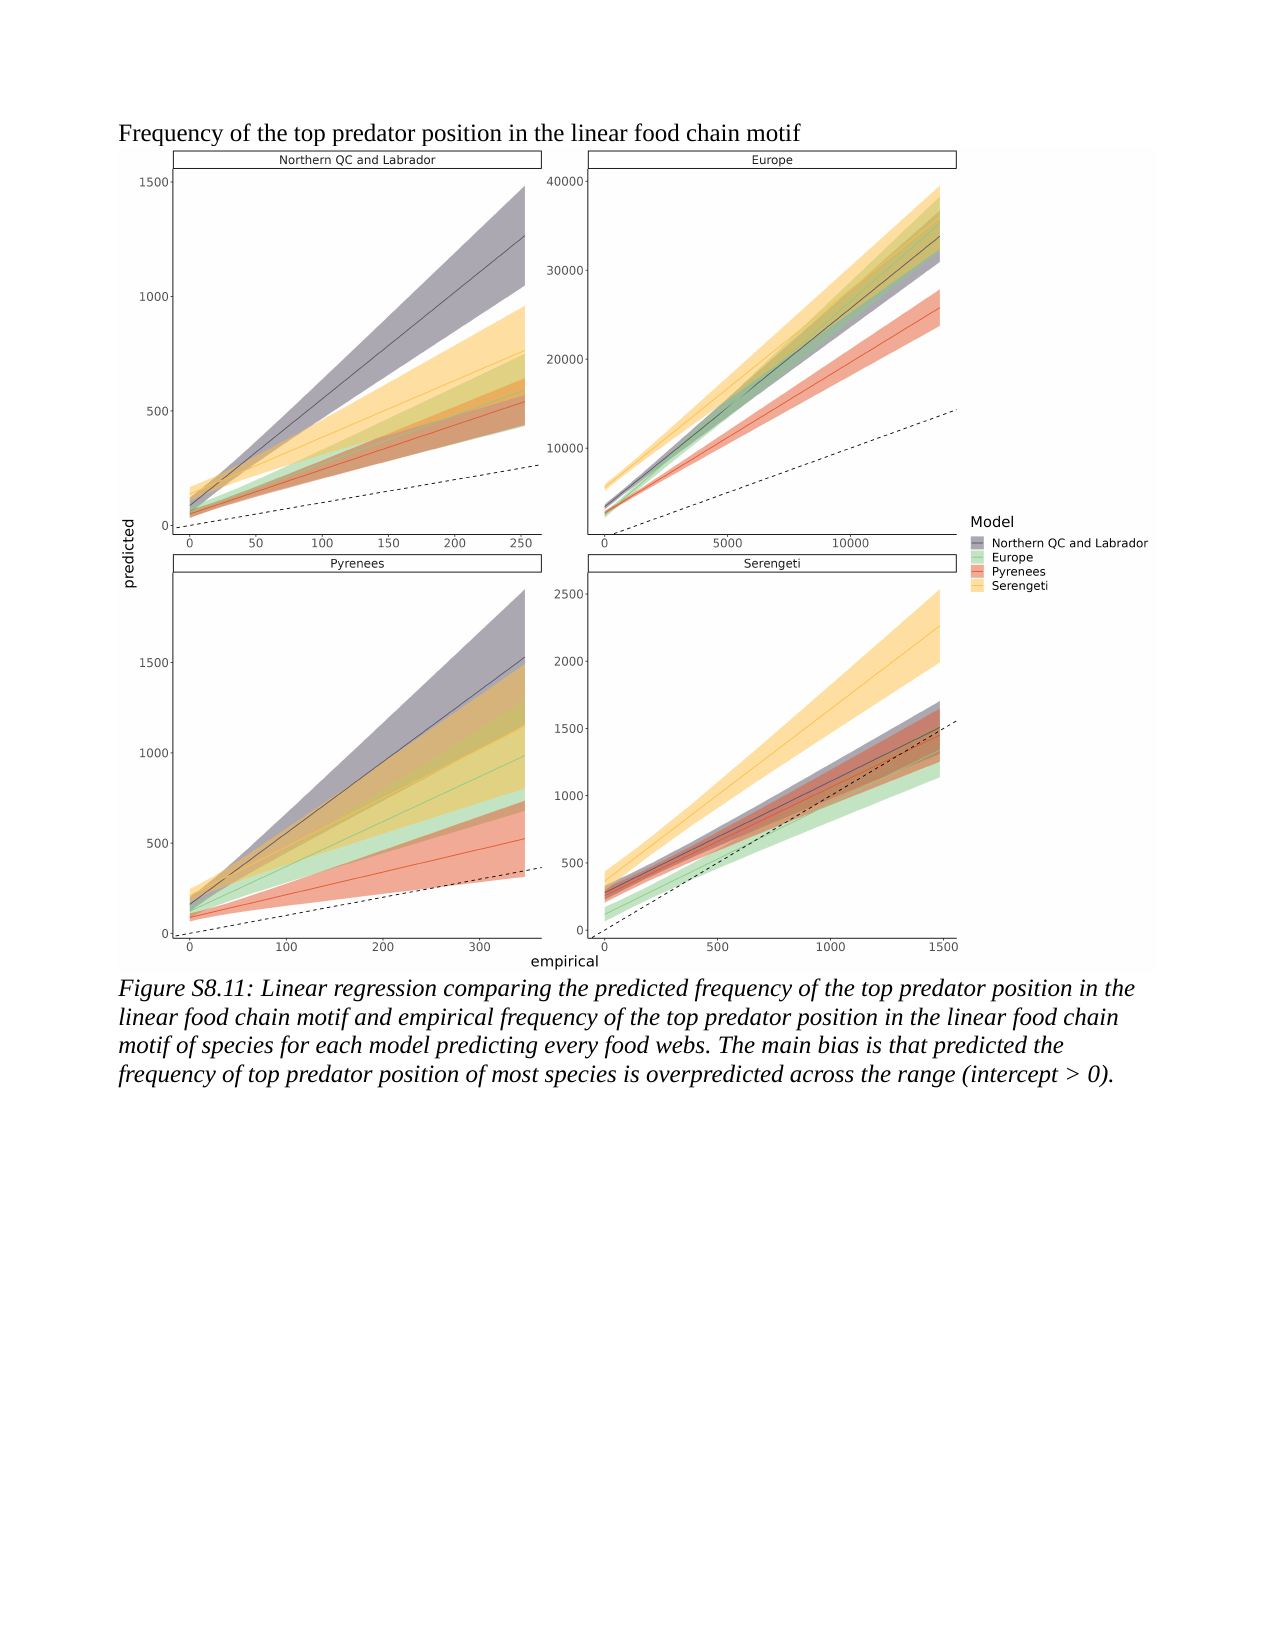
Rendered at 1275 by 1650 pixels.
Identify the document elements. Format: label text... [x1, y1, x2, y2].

text Figure S8.11: Linear regression comparing the predicted frequency of the top predator position in the linear food chain motif and empirical frequency of the top predator position in the linear food chain motif of species for each model predicting every food webs. The main bias is that predicted the frequency of top predator position of most species is overpredicted across the range (intercept > 0). [118, 974, 1157, 1088]
text Frequency of the top predator position in the linear food chain motif [118, 118, 1157, 146]
picture [118, 146, 1157, 974]
